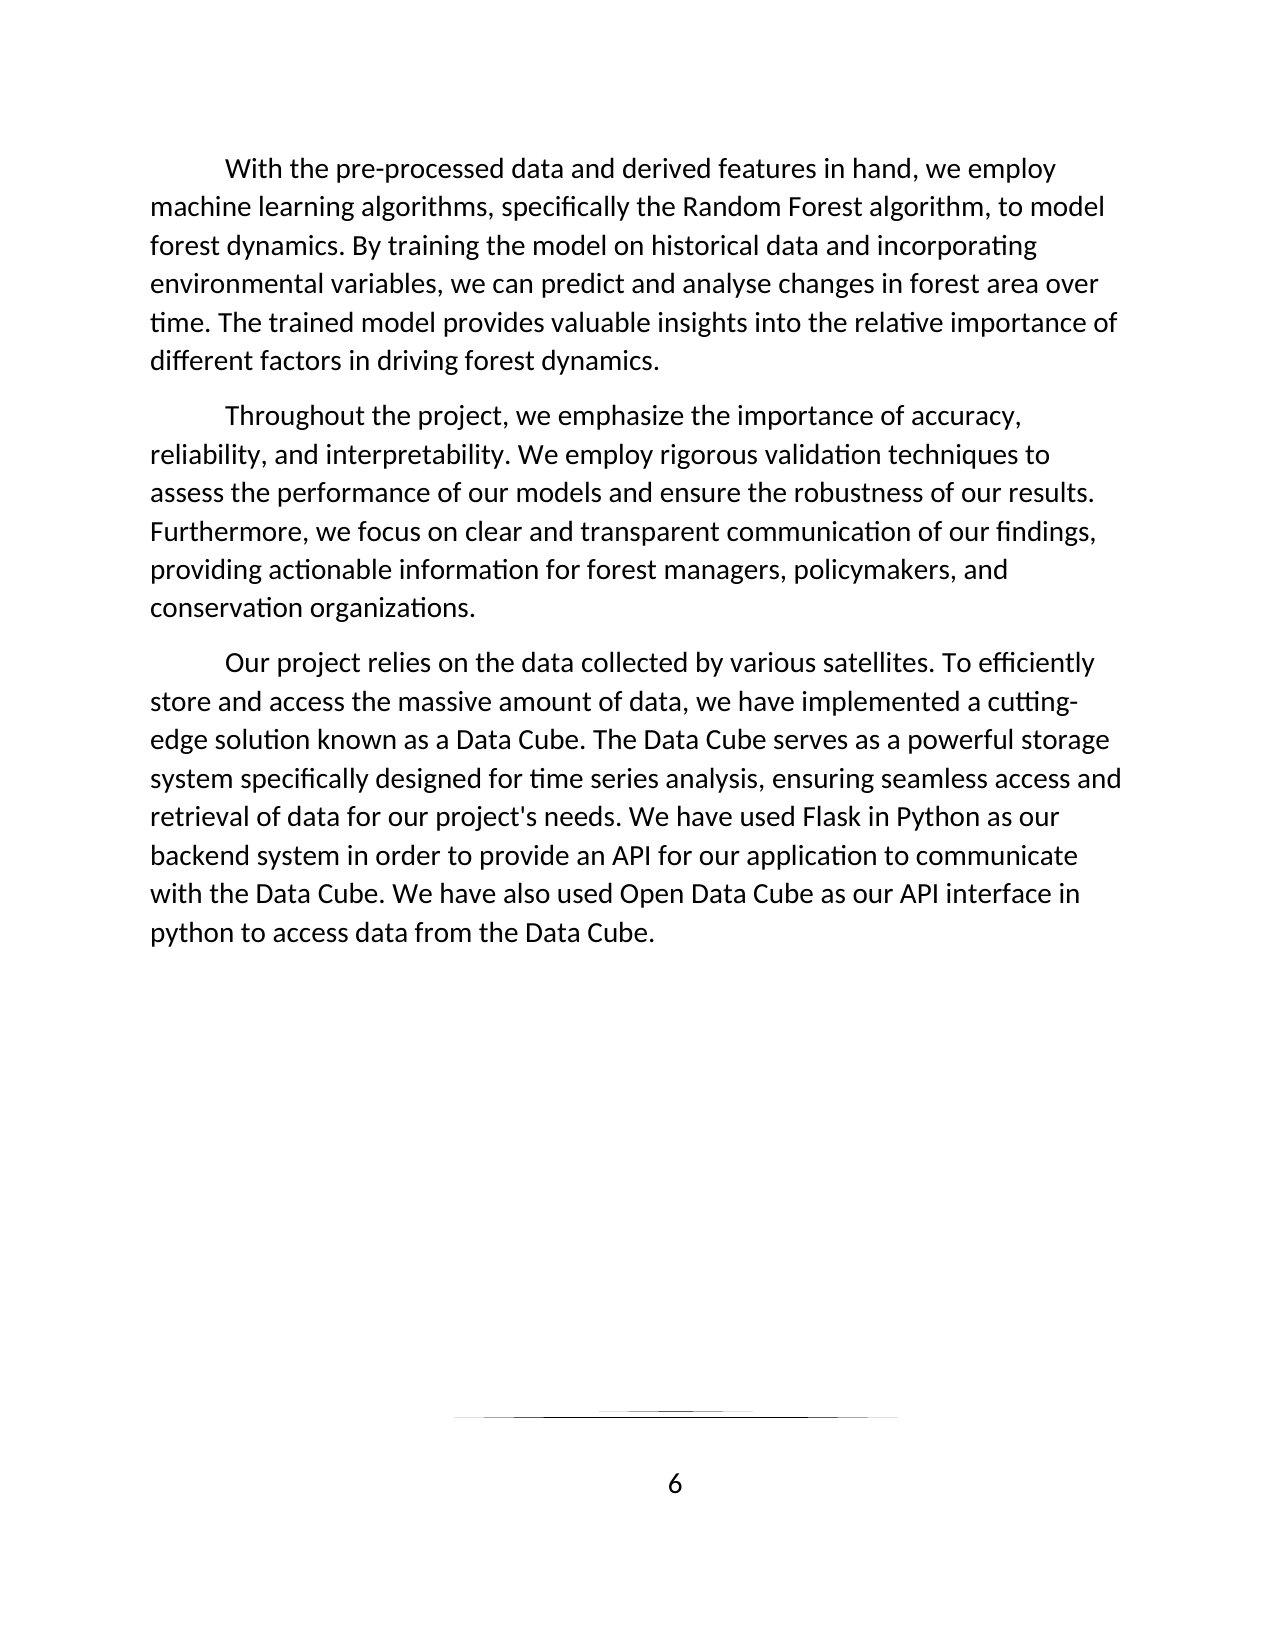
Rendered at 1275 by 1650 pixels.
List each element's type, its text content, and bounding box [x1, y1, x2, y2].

text Throughout the project, we emphasize the importance of accuracy, reliability, and interpretability. We employ rigorous validation techniques to assess the performance of our models and ensure the robustness of our results. Furthermore, we focus on clear and transparent communication of our findings, providing actionable information for forest managers, policymakers, and conservation organizations. [150, 397, 1125, 625]
text Our project relies on the data collected by various satellites. To efficiently store and access the massive amount of data, we have implemented a cutting-edge solution known as a Data Cube. The Data Cube serves as a powerful storage system specifically designed for time series analysis, ensuring seamless access and retrieval of data for our project's needs. We have used Flask in Python as our backend system in order to provide an API for our application to communicate with the Data Cube. We have also used Open Data Cube as our API interface in python to access data from the Data Cube. [150, 644, 1125, 949]
text With the pre-processed data and derived features in hand, we employ machine learning algorithms, specifically the Random Forest algorithm, to model forest dynamics. By training the model on historical data and incorporating environmental variables, we can predict and analyse changes in forest area over time. The trained model provides valuable insights into the relative importance of different factors in driving forest dynamics. [150, 150, 1125, 378]
